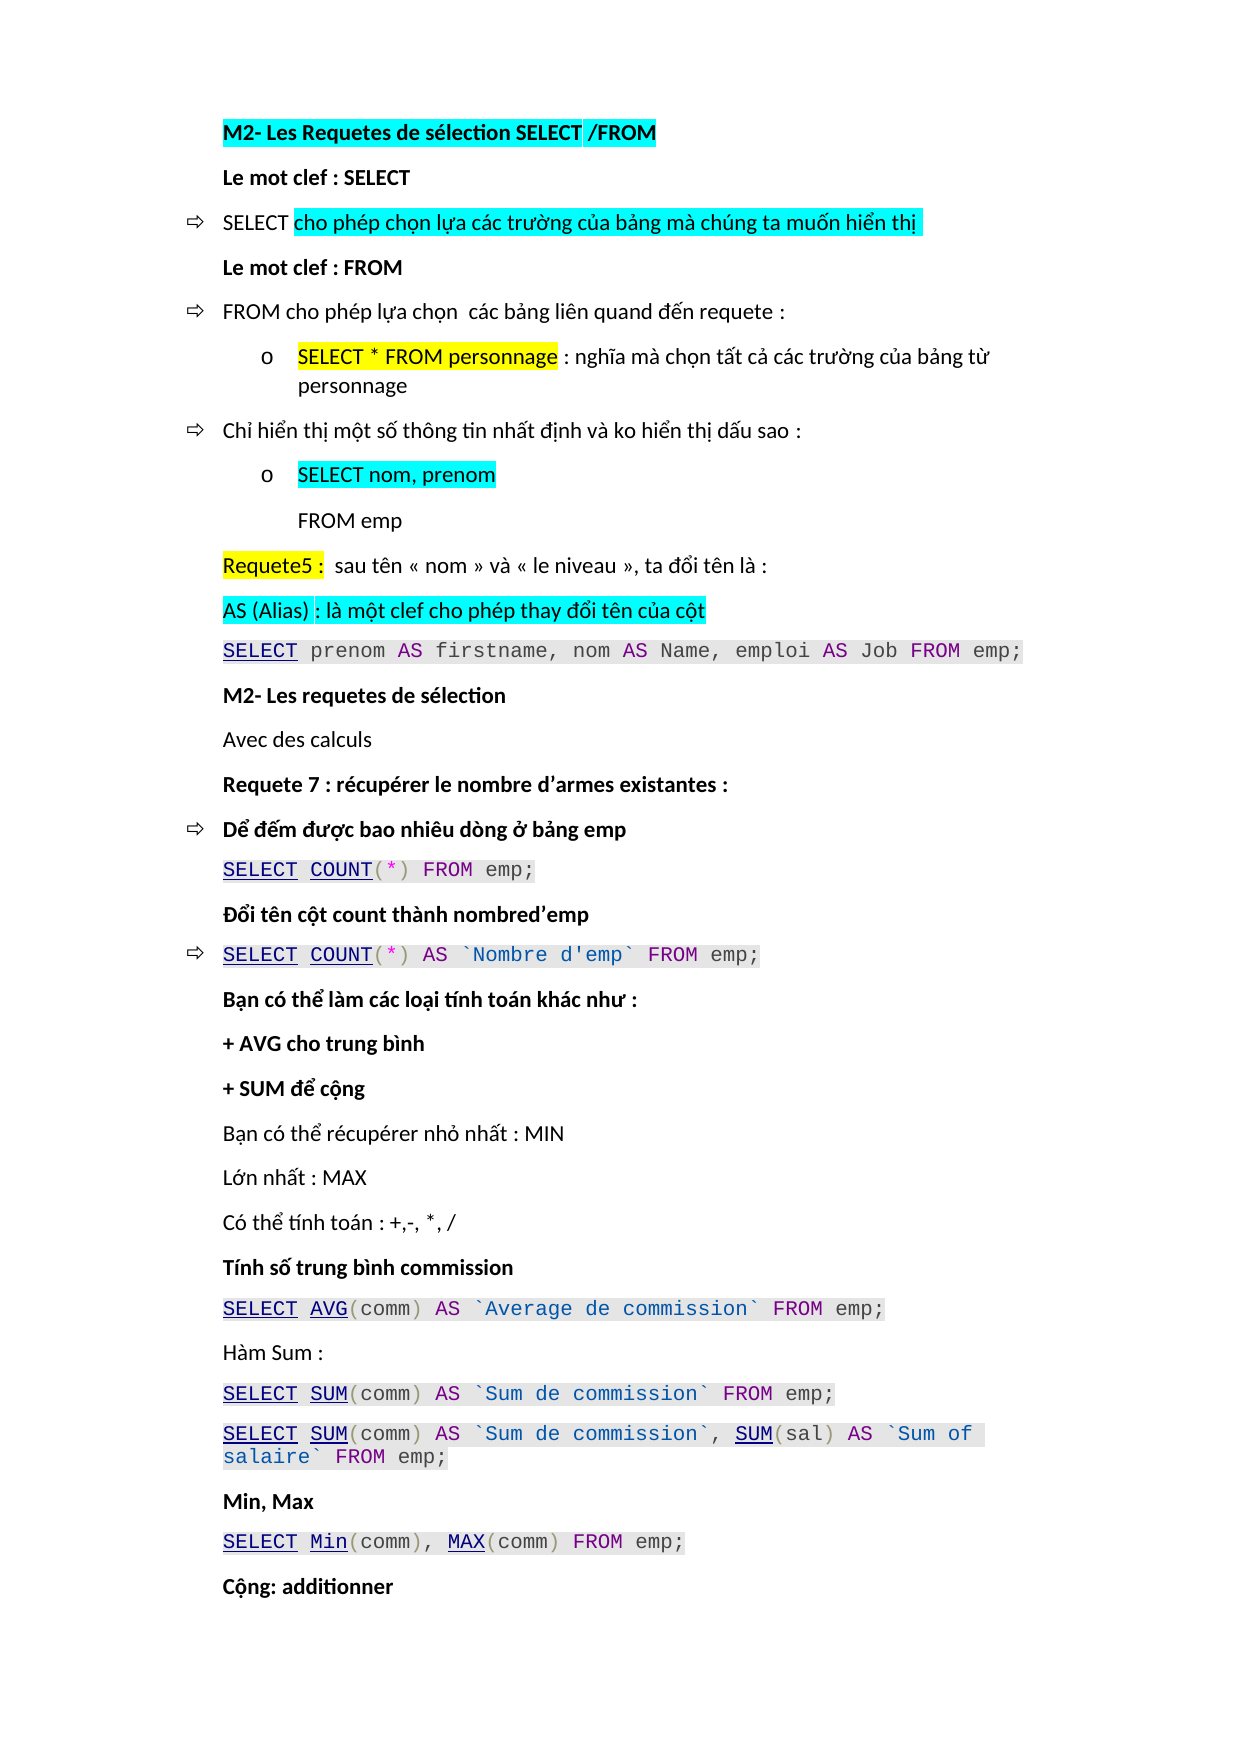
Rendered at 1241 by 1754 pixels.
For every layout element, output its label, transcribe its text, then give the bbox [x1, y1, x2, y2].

list Le mot clef : SELECT [223, 163, 1093, 191]
list SELECT AVG(comm) AS `Average de commission` FROM emp; [223, 1298, 1093, 1321]
list Cộng: additionner [223, 1572, 1093, 1600]
list FROM cho phép lựa chọn các bảng liên quand đến requete : [185, 297, 1093, 325]
list AS (Alias) : là một clef cho phép thay đổi tên của cột [223, 596, 1093, 624]
list Dể đếm được bao nhiêu dòng ở bảng emp [185, 815, 1093, 843]
list SELECT SUM(comm) AS `Sum de commission`, SUM(sal) AS `Sum of salaire` FROM emp; [223, 1423, 1093, 1470]
list Requete 7 : récupérer le nombre d’armes existantes : [223, 770, 1093, 798]
list SELECT cho phép chọn lựa các trường của bảng mà chúng ta muốn hiển thị [185, 208, 1093, 236]
list + AVG cho trung bình [223, 1029, 1093, 1057]
list SELECT prenom AS firstname, nom AS Name, emploi AS Job FROM emp; [223, 640, 1093, 664]
list Chỉ hiển thị một số thông tin nhất định và ko hiển thị dấu sao : [185, 416, 1093, 444]
list Bạn có thể récupérer nhỏ nhất : MIN [223, 1119, 1093, 1147]
list + SUM để cộng [223, 1074, 1093, 1102]
list SELECT COUNT(*) AS `Nombre d'emp` FROM emp; [185, 944, 1093, 968]
list M2- Les Requetes de sélection SELECT /FROM [223, 118, 1093, 147]
list SELECT Min(comm), MAX(comm) FROM emp; [223, 1532, 1093, 1555]
list FROM emp [298, 506, 1093, 534]
list Le mot clef : FROM [223, 253, 1093, 281]
list Có thể tính toán : +,-, *, / [223, 1208, 1093, 1236]
list Min, Max [223, 1487, 1093, 1515]
list Tính số trung bình commission [223, 1253, 1093, 1281]
list SELECT * FROM personnage : nghĩa mà chọn tất cả các trường của bảng từ personnage [260, 342, 1093, 399]
list Lớn nhất : MAX [223, 1163, 1093, 1192]
list Bạn có thể làm các loại tính toán khác như : [223, 985, 1093, 1013]
list M2- Les requetes de sélection [223, 681, 1093, 709]
list Hàm Sum : [223, 1338, 1093, 1366]
list Đổi tên cột count thành nombred’emp [223, 900, 1093, 928]
list SELECT nom, prenom [260, 461, 1093, 490]
list SELECT COUNT(*) FROM emp; [223, 859, 1093, 883]
list Avec des calculs [223, 725, 1093, 753]
list Requete5 : sau tên « nom » và « le niveau », ta đổi tên là : [223, 551, 1093, 579]
list SELECT SUM(comm) AS `Sum de commission` FROM emp; [223, 1383, 1093, 1406]
